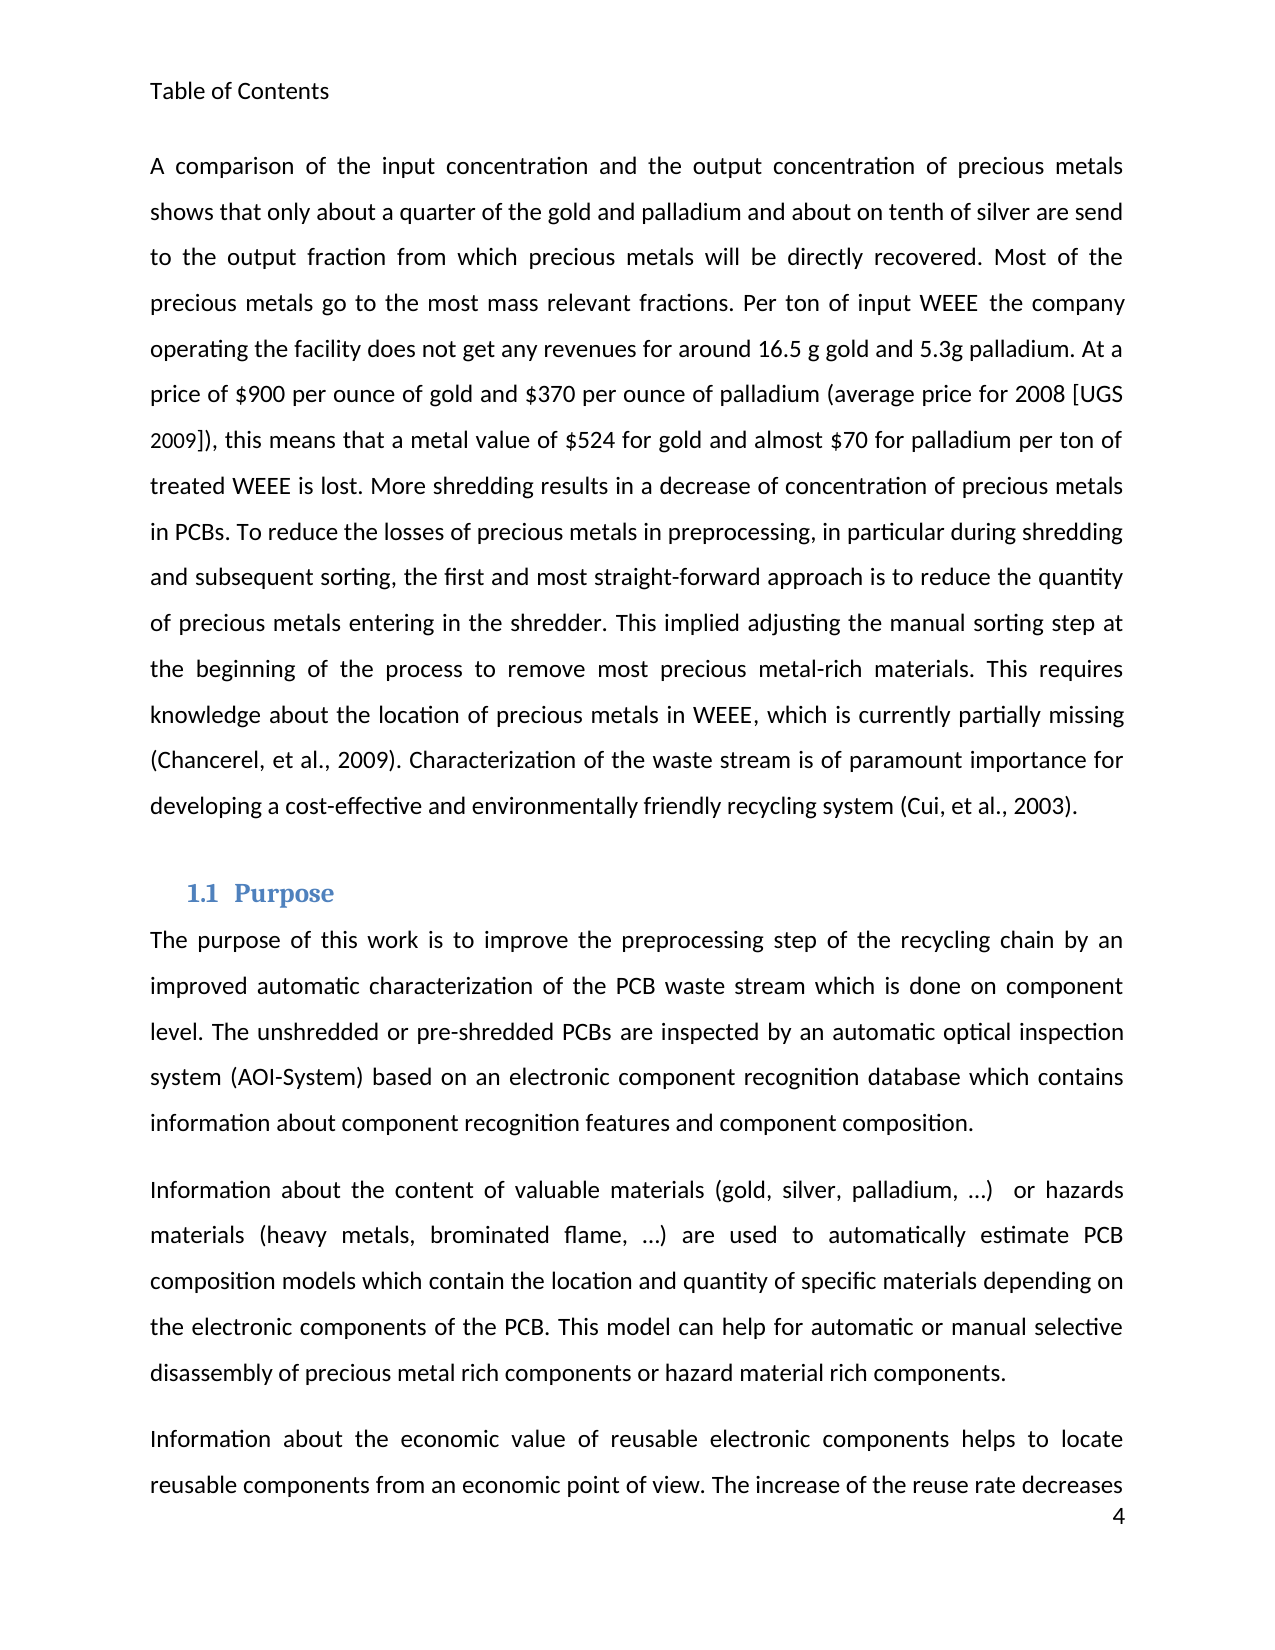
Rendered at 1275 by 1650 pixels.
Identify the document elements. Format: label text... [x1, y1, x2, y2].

text Information about the economic value of reusable electronic components helps to locate reusable components from an economic point of view. The increase of the reuse rate decreases [150, 1423, 1125, 1499]
subtitle Purpose [187, 878, 1125, 909]
text Information about the content of valuable materials (gold, silver, palladium, …) or hazards materials (heavy metals, brominated flame, …) are used to automatically estimate PCB composition models which contain the location and quantity of specific materials depending on the electronic components of the PCB. This model can help for automatic or manual selective disassembly of precious metal rich components or hazard material rich components. [150, 1174, 1125, 1387]
text The purpose of this work is to improve the preprocessing step of the recycling chain by an improved automatic characterization of the PCB waste stream which is done on component level. The unshredded or pre-shredded PCBs are inspected by an automatic optical inspection system (AOI-System) based on an electronic component recognition database which contains information about component recognition features and component composition. [150, 924, 1125, 1138]
text A comparison of the input concentration and the output concentration of precious metals shows that only about a quarter of the gold and palladium and about on tenth of silver are send to the output fraction from which precious metals will be directly recovered. Most of the precious metals go to the most mass relevant fractions. Per ton of input WEEE the company operating the facility does not get any revenues for around 16.5 g gold and 5.3g palladium. At a price of $900 per ounce of gold and $370 per ounce of palladium (average price for 2008 [UGS 2009]), this means that a metal value of $524 for gold and almost $70 for palladium per ton of treated WEEE is lost. More shredding results in a decrease of concentration of precious metals in PCBs. To reduce the losses of precious metals in preprocessing, in particular during shredding and subsequent sorting, the first and most straight-forward approach is to reduce the quantity of precious metals entering in the shredder. This implied adjusting the manual sorting step at the beginning of the process to remove most precious metal-rich materials. This requires knowledge about the location of precious metals in WEEE, which is currently partially missing (Chancerel, et al., 2009). Characterization of the waste stream is of paramount importance for developing a cost-effective and environmentally friendly recycling system (Cui, et al., 2003). [150, 150, 1125, 821]
